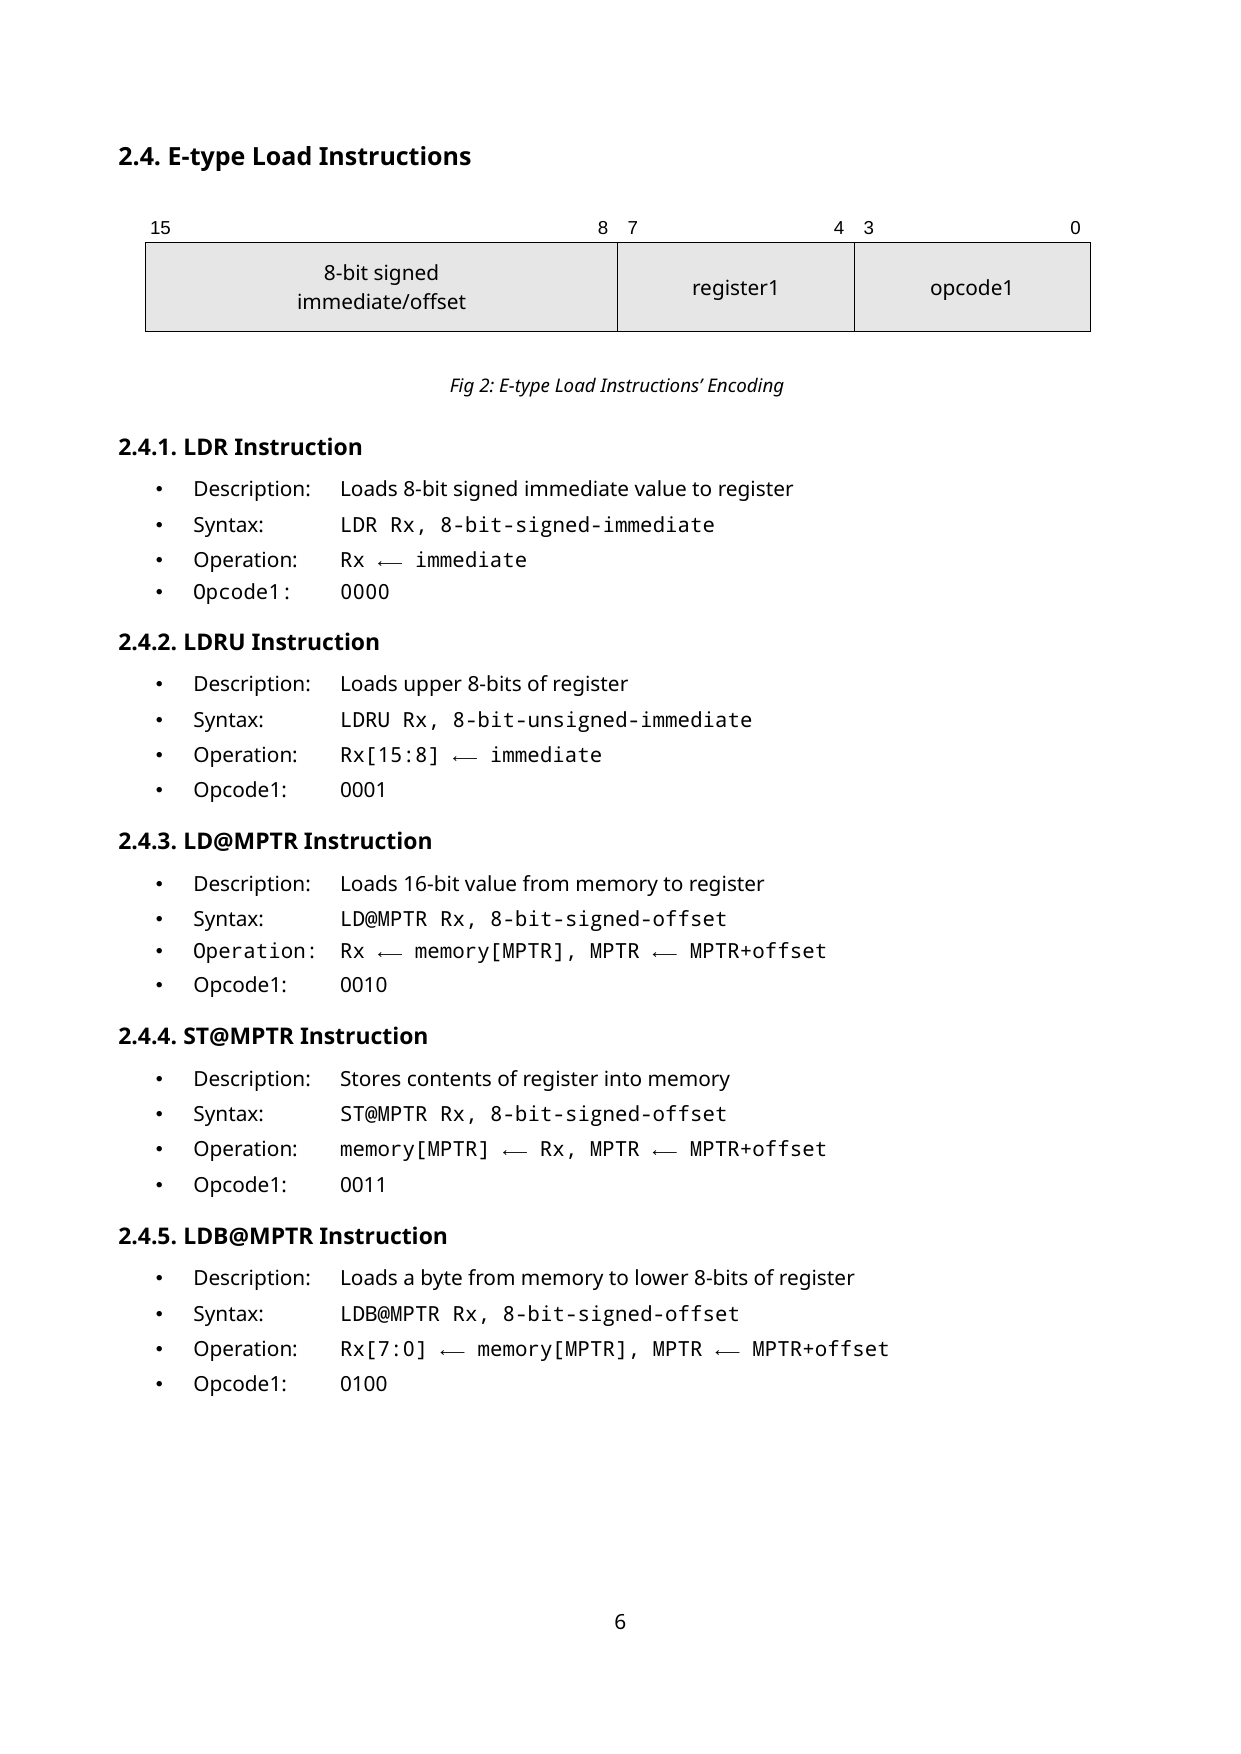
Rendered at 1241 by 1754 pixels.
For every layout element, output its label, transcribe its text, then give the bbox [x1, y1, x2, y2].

subtitle LDRU Instruction [118, 626, 1122, 657]
list Syntax: LD@MPTR Rx, 8-bit-signed-offset [156, 904, 1122, 933]
list Opcode1: 0011 [156, 1170, 1122, 1198]
list Syntax: LDRU Rx, 8-bit-unsigned-immediate [156, 705, 1122, 733]
list Syntax: LDB@MPTR Rx, 8-bit-signed-offset [156, 1299, 1122, 1327]
list Opcode1: 0010 [156, 970, 1122, 999]
list Description: Loads 16-bit value from memory to register [156, 869, 1122, 897]
list Operation: Rx ⟵ memory[MPTR], MPTR ⟵ MPTR+offset [156, 939, 1122, 964]
list Description: Loads a byte from memory to lower 8-bits of register [156, 1263, 1122, 1292]
list Operation: Rx ⟵ immediate [156, 545, 1122, 573]
list Opcode1: 0100 [156, 1369, 1122, 1398]
subtitle LDR Instruction [118, 183, 1122, 462]
list Syntax: ST@MPTR Rx, 8-bit-signed-offset [156, 1099, 1122, 1128]
subtitle ST@MPTR Instruction [118, 1020, 1122, 1051]
list Opcode1: 0000 [156, 580, 1122, 605]
subtitle LD@MPTR Instruction [118, 825, 1122, 856]
list Operation: Rx[7:0] ⟵ memory[MPTR], MPTR ⟵ MPTR+offset [156, 1334, 1122, 1363]
subtitle E-type Load Instructions [118, 139, 1122, 173]
list Description: Loads upper 8-bits of register [156, 669, 1122, 698]
list Operation: Rx[15:8] ⟵ immediate [156, 740, 1122, 768]
text Fig 2: E-type Load Instructions’ Encoding [145, 332, 1091, 398]
list Opcode1: 0001 [156, 775, 1122, 804]
list Syntax: LDR Rx, 8-bit-signed-immediate [156, 510, 1122, 538]
subtitle LDB@MPTR Instruction [118, 1220, 1122, 1251]
list Operation: memory[MPTR] ⟵ Rx, MPTR ⟵ MPTR+offset [156, 1134, 1122, 1163]
list Description: Loads 8-bit signed immediate value to register [156, 474, 1122, 503]
text Fig 2: E-type Load Instructions’ Encoding [145, 219, 1091, 242]
list Description: Stores contents of register into memory [156, 1064, 1122, 1092]
